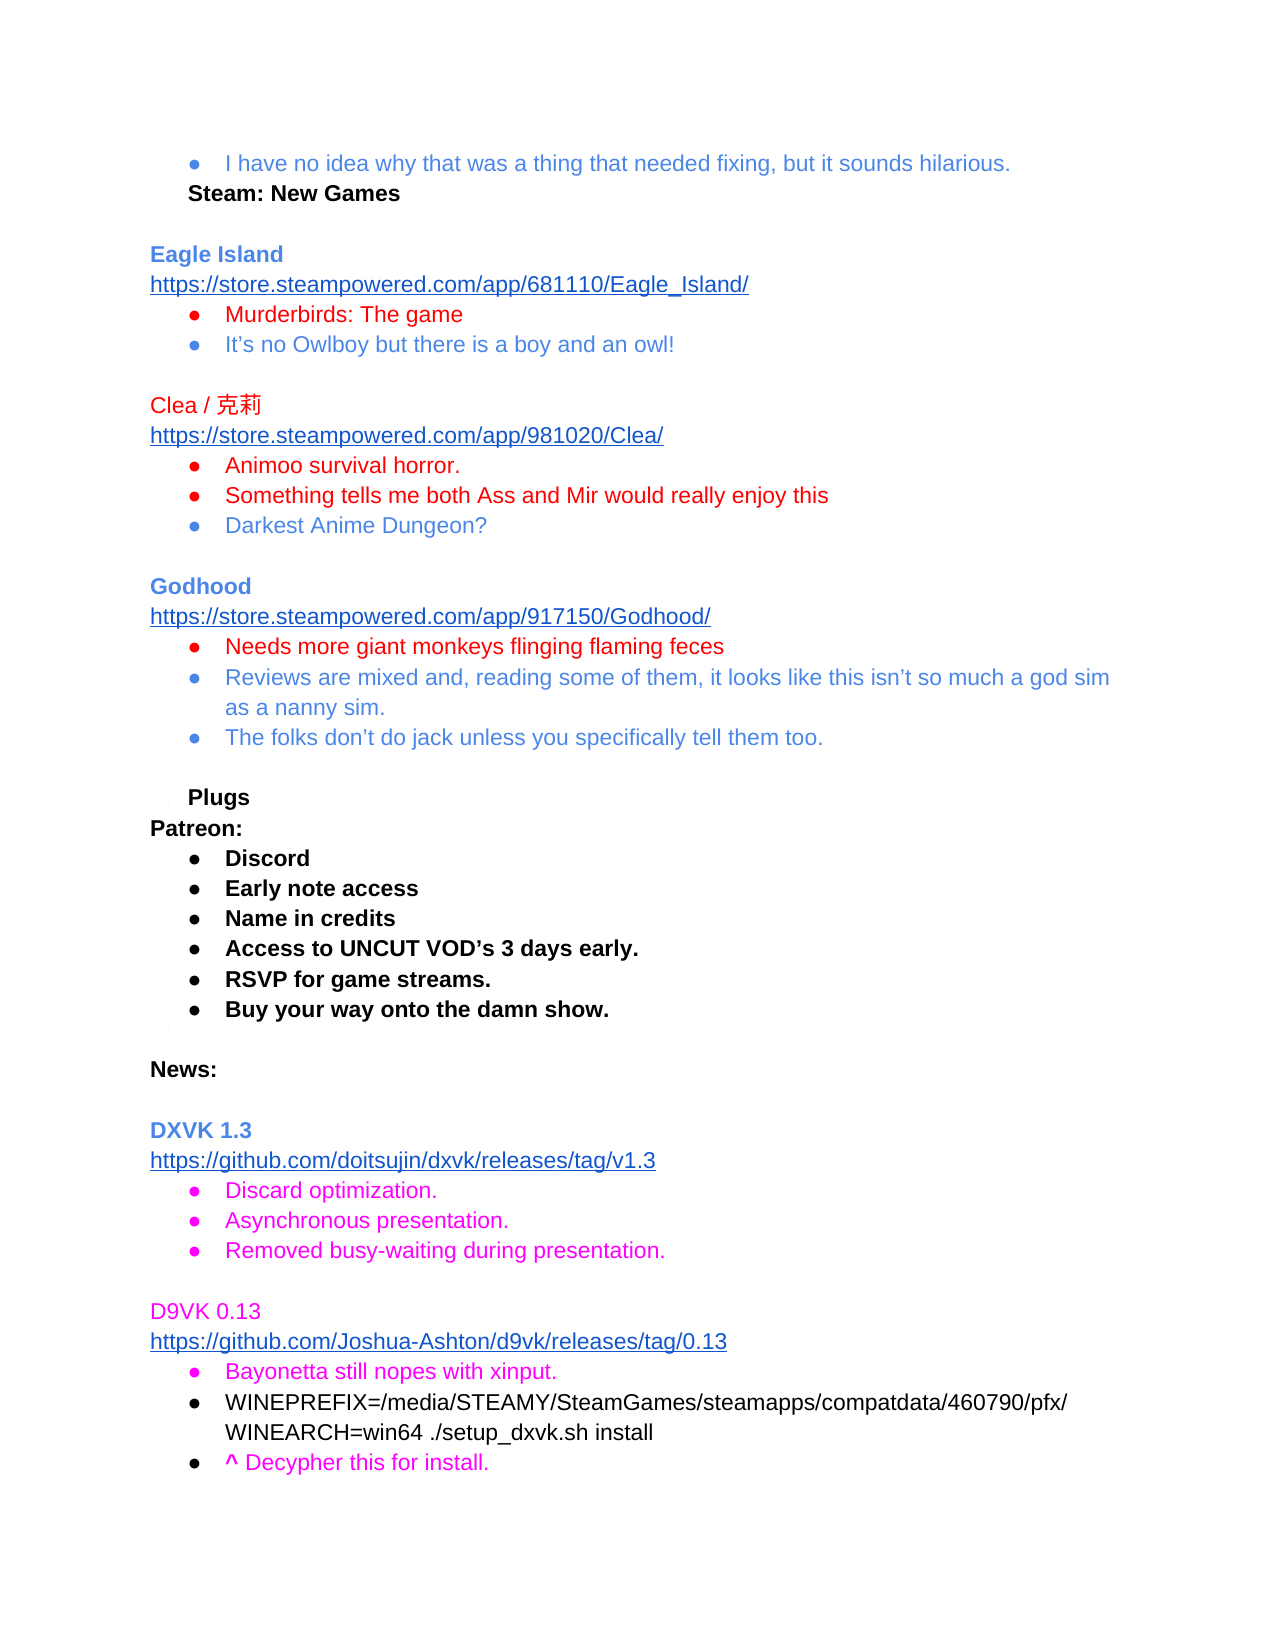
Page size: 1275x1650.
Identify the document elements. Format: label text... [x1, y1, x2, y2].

list I have no idea why that was a thing that needed fixing, but it sounds hilarious. [187, 150, 1125, 176]
text Plugs [150, 784, 1125, 811]
list Discord [187, 845, 1125, 871]
text DXVK 1.3 [150, 1117, 1125, 1143]
list The folks don’t do jack unless you specifically tell them too. [187, 724, 1125, 750]
list Something tells me both Ass and Mir would really enjoy this [187, 482, 1125, 509]
text D9VK 0.13 [150, 1298, 1125, 1324]
text Patreon: [150, 814, 1125, 841]
text https://store.steampowered.com/app/681110/Eagle_Island/ [150, 271, 1125, 297]
list Access to UNCUT VOD’s 3 days early. [187, 935, 1125, 962]
text Clea / 克莉 [150, 392, 1125, 418]
list Early note access [187, 875, 1125, 901]
text https://github.com/doitsujin/dxvk/releases/tag/v1.3 [150, 1147, 1125, 1173]
list Name in credits [187, 905, 1125, 932]
text https://github.com/Joshua-Ashton/d9vk/releases/tag/0.13 [150, 1328, 1125, 1354]
list Darkest Anime Dungeon? [187, 512, 1125, 539]
list Asynchronous presentation. [187, 1207, 1125, 1234]
list It’s no Owlboy but there is a boy and an owl! [187, 331, 1125, 358]
text Steam: New Games [150, 180, 1125, 207]
list Needs more giant monkeys flinging flaming feces [187, 633, 1125, 660]
list Reviews are mixed and, reading some of them, it looks like this isn’t so much a god sim as a nanny sim. [187, 663, 1125, 720]
list Buy your way onto the damn show. [187, 996, 1125, 1022]
text Godhood [150, 573, 1125, 599]
text https://store.steampowered.com/app/981020/Clea/ [150, 422, 1125, 448]
list Murderbirds: The game [187, 301, 1125, 327]
text https://store.steampowered.com/app/917150/Godhood/ [150, 603, 1125, 629]
text News: [150, 1056, 1125, 1083]
list Removed busy-waiting during presentation. [187, 1237, 1125, 1264]
list ^ Decypher this for install. [187, 1449, 1125, 1475]
list RSVP for game streams. [187, 966, 1125, 992]
list WINEPREFIX=/media/STEAMY/SteamGames/steamapps/compatdata/460790/pfx/ WINEARCH=win64 ./setup_dxvk.sh install [187, 1388, 1125, 1445]
list Animoo survival horror. [187, 452, 1125, 478]
list Discard optimization. [187, 1177, 1125, 1203]
text Eagle Island [150, 241, 1125, 267]
list Bayonetta still nopes with xinput. [187, 1358, 1125, 1385]
